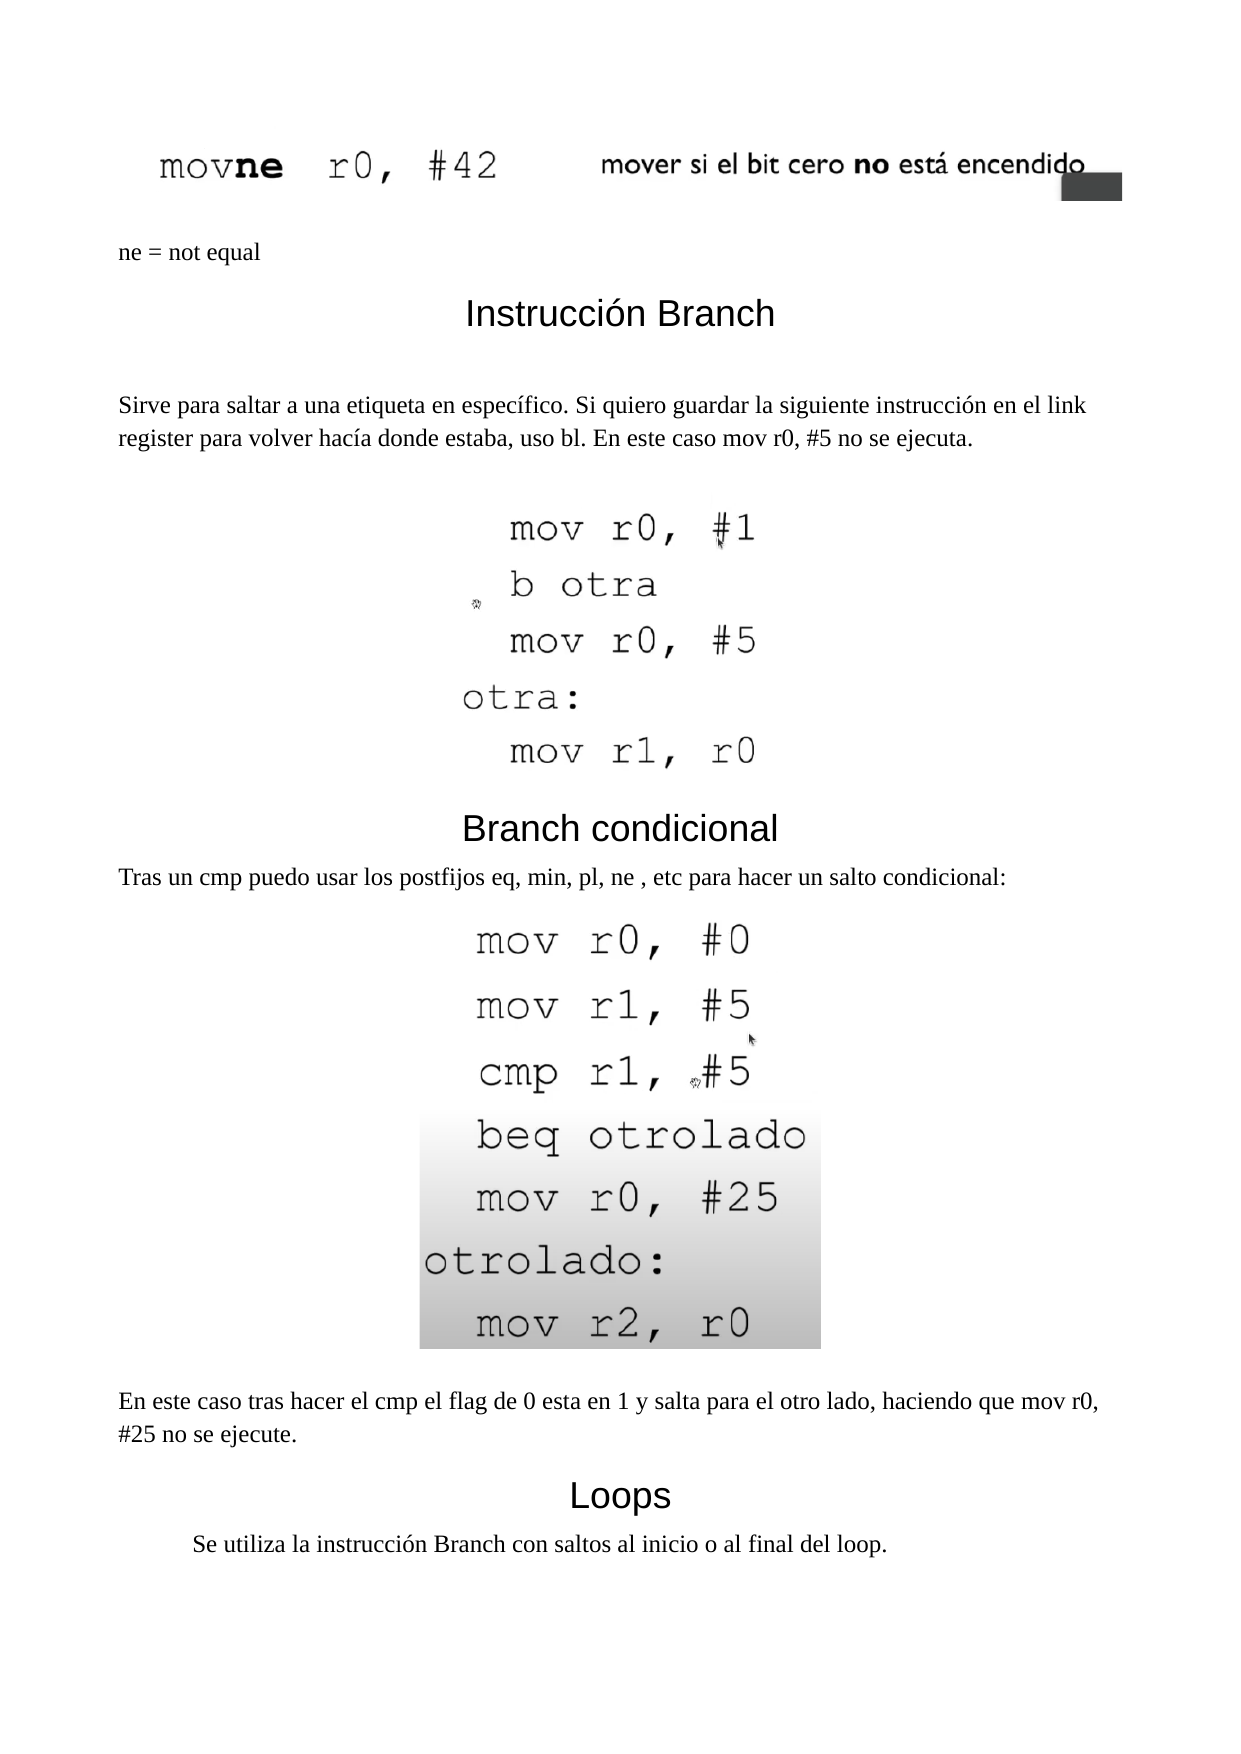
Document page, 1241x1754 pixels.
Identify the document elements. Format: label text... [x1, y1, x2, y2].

picture [435, 491, 803, 771]
text [118, 118, 1122, 126]
subtitle Instrucción Branch [118, 291, 1122, 377]
text Tras un cmp puedo usar los postfijos eq, min, pl, ne , etc para hacer un salto condicional: [118, 862, 1122, 891]
subtitle Branch condicional [118, 806, 1122, 849]
picture [419, 909, 821, 1349]
text ne = not equal [118, 201, 1122, 266]
text En este caso tras hacer el cmp el flag de 0 esta en 1 y salta para el otro lado, haciendo que mov r0, #25 no se ejecute. [118, 957, 1122, 1448]
text Sirve para saltar a una etiqueta en específico. Si quiero guardar la siguiente instrucción en el link register para volver hacía donde estaba, uso bl. En este caso mov r0, #5 no se ejecuta. [118, 390, 1122, 452]
subtitle Loops [118, 1473, 1122, 1516]
text Se utiliza la instrucción Branch con saltos al inicio o al final del loop. [118, 1529, 1122, 1558]
picture [118, 126, 1123, 201]
